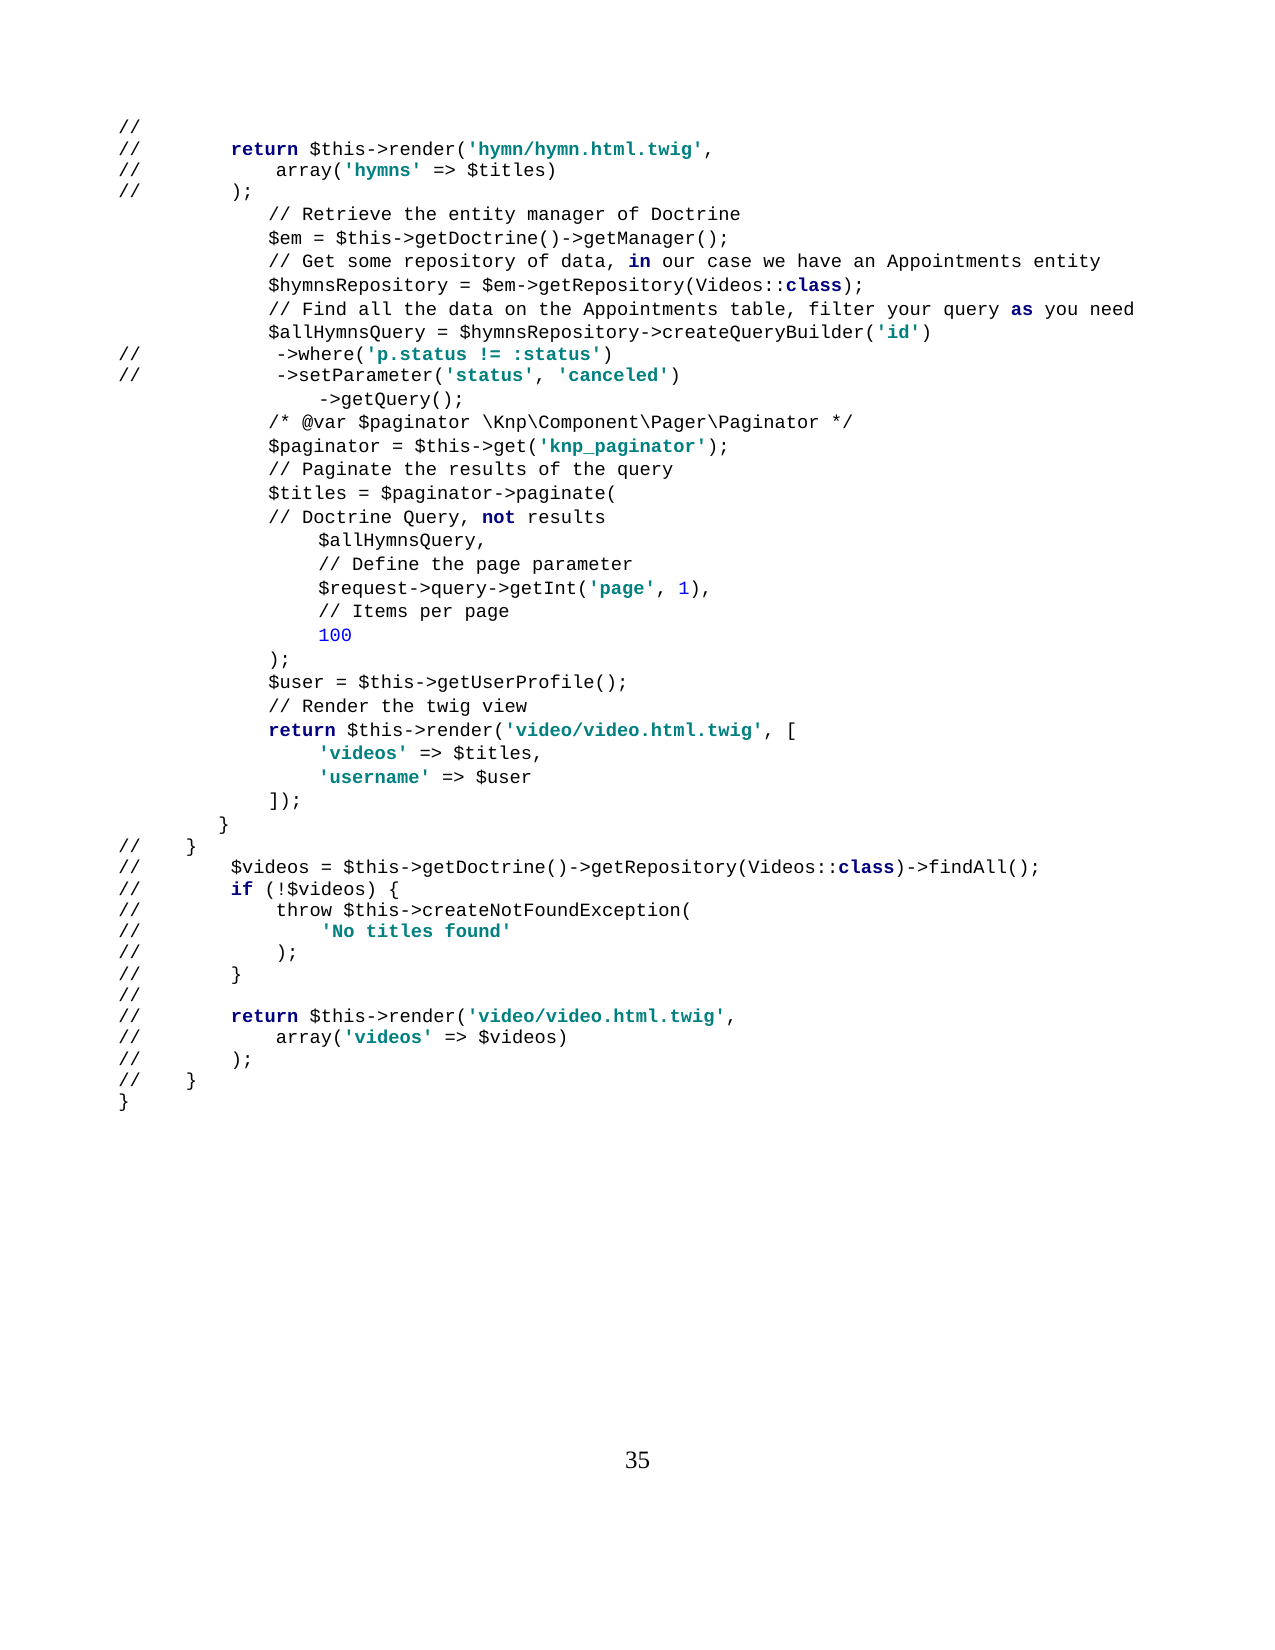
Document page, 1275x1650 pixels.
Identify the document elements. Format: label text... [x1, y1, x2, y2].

text } [118, 813, 1157, 837]
text $hymnsRepository = $em->getRepository(Videos::class); [118, 274, 1157, 298]
text // ->setParameter('status', 'canceled') [118, 366, 1157, 387]
text $allHymnsQuery = $hymnsRepository->createQueryBuilder('id') [118, 321, 1157, 345]
text // [118, 986, 1157, 1007]
text ]); [118, 789, 1157, 813]
text // ); [118, 1049, 1157, 1071]
text // Render the twig view [118, 695, 1157, 718]
text $em = $this->getDoctrine()->getManager(); [118, 227, 1157, 250]
text } [118, 1092, 1157, 1113]
text $user = $this->getUserProfile(); [118, 671, 1157, 695]
text // } [118, 1071, 1157, 1092]
text // $videos = $this->getDoctrine()->getRepository(Videos::class)->findAll(); [118, 858, 1157, 879]
text $allHymnsQuery, [118, 529, 1157, 553]
text // Get some repository of data, in our case we have an Appointments entity [118, 250, 1157, 274]
text // ); [118, 182, 1157, 203]
text $request->query->getInt('page', 1), [118, 577, 1157, 600]
text // Doctrine Query, not results [118, 506, 1157, 529]
text // Items per page [118, 600, 1157, 624]
text /* @var $paginator \Knp\Component\Pager\Paginator */ [118, 411, 1157, 435]
text // throw $this->createNotFoundException( [118, 901, 1157, 922]
text // } [118, 964, 1157, 986]
text 100 [118, 624, 1157, 648]
text ); [118, 648, 1157, 671]
text // if (!$videos) { [118, 879, 1157, 901]
text // Define the page parameter [118, 553, 1157, 577]
text 'videos' => $titles, [118, 742, 1157, 766]
text // array('videos' => $videos) [118, 1028, 1157, 1049]
text // array('hymns' => $titles) [118, 161, 1157, 182]
text // 'No titles found' [118, 922, 1157, 943]
text // ->where('p.status != :status') [118, 345, 1157, 366]
text // [118, 118, 1157, 139]
text ->getQuery(); [118, 387, 1157, 411]
text // return $this->render('hymn/hymn.html.twig', [118, 139, 1157, 161]
text // Paginate the results of the query [118, 458, 1157, 482]
text $titles = $paginator->paginate( [118, 482, 1157, 506]
text // ); [118, 943, 1157, 964]
text // return $this->render('video/video.html.twig', [118, 1007, 1157, 1028]
text // Find all the data on the Appointments table, filter your query as you need [118, 298, 1157, 321]
text return $this->render('video/video.html.twig', [ [118, 718, 1157, 742]
text // Retrieve the entity manager of Doctrine [118, 203, 1157, 227]
text 'username' => $user [118, 766, 1157, 789]
text // } [118, 837, 1157, 858]
text $paginator = $this->get('knp_paginator'); [118, 435, 1157, 458]
